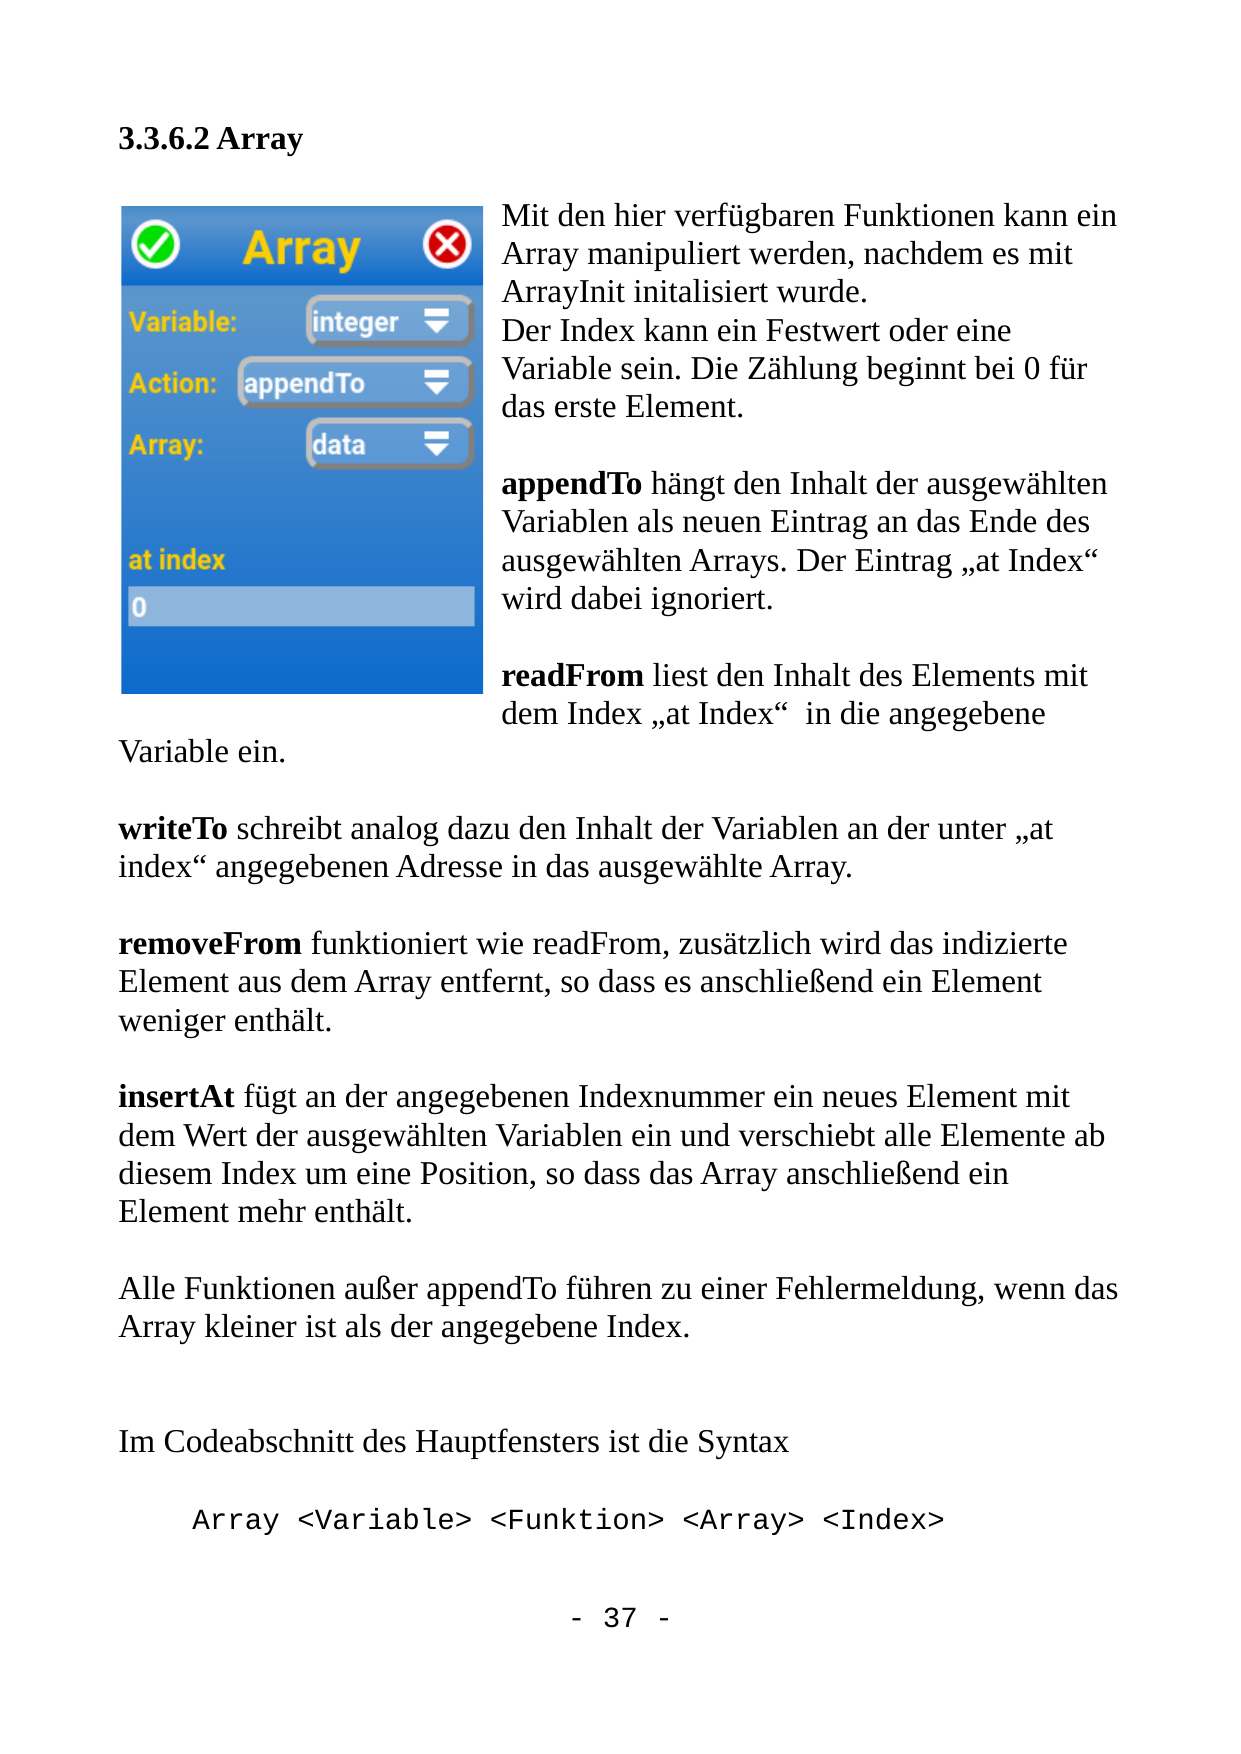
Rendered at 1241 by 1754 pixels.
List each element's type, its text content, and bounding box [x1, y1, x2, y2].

text Der Index kann ein Festwert oder eine Variable sein. Die Zählung beginnt bei 0 für das erste Element. [484, 310, 1122, 425]
text insertAt fügt an der angegebenen Indexnummer ein neues Element mit dem Wert der ausgewählten Variablen ein und verschiebt alle Elemente ab diesem Index um eine Position, so dass das Array anschließend ein Element mehr enthält. [118, 1076, 1122, 1230]
text writeTo schreibt analog dazu den Inhalt der Variablen an der unter „at index“ angegebenen Adresse in das ausgewählte Array. [118, 808, 1122, 885]
text appendTo hängt den Inhalt der ausgewählten Variablen als neuen Eintrag an das Ende des ausgewählten Arrays. Der Eintrag „at Index“ wird dabei ignoriert. [484, 463, 1122, 616]
text 3.3.6.2 Array [118, 118, 1122, 156]
text readFrom liest den Inhalt des Elements mit dem Index „at Index“ in die angegebene Variable ein. [118, 655, 1122, 770]
picture [121, 206, 484, 694]
text Im Codeabschnitt des Hauptfensters ist die Syntax [118, 1421, 1122, 1460]
text Mit den hier verfügbaren Funktionen kann ein Array manipuliert werden, nachdem es mit ArrayInit initalisiert wurde. [118, 195, 1122, 310]
text removeFrom funktioniert wie readFrom, zusätzlich wird das indizierte Element aus dem Array entfernt, so dass es anschließend ein Element weniger enthält. [118, 923, 1122, 1038]
text Alle Funktionen außer appendTo führen zu einer Fehlermeldung, wenn das Array kleiner ist als der angegebene Index. [118, 1268, 1122, 1345]
text Array <Variable> <Funktion> <Array> <Index> [118, 1498, 1122, 1538]
